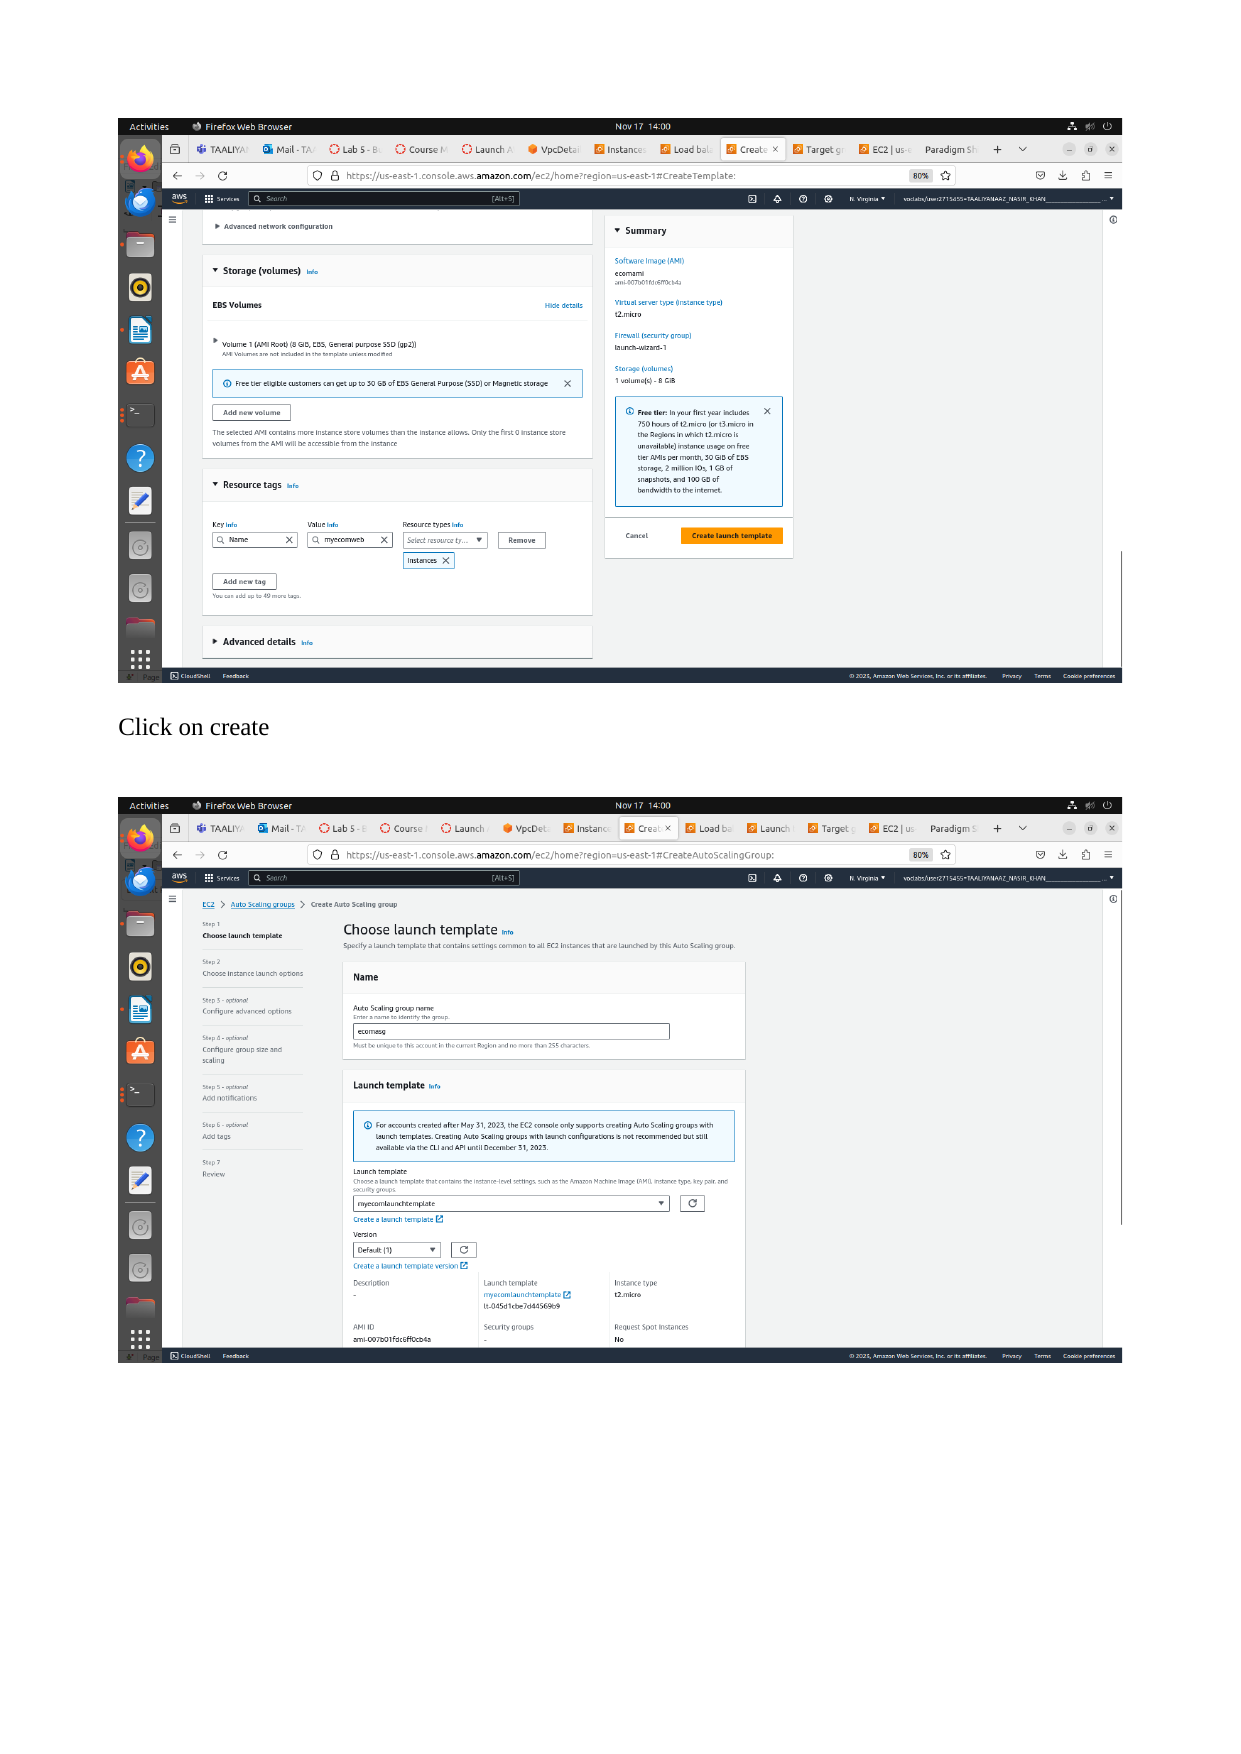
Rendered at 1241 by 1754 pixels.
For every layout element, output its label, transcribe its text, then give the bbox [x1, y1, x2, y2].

picture [118, 118, 1123, 683]
text Click on create [118, 712, 1122, 740]
picture [118, 797, 1123, 1363]
